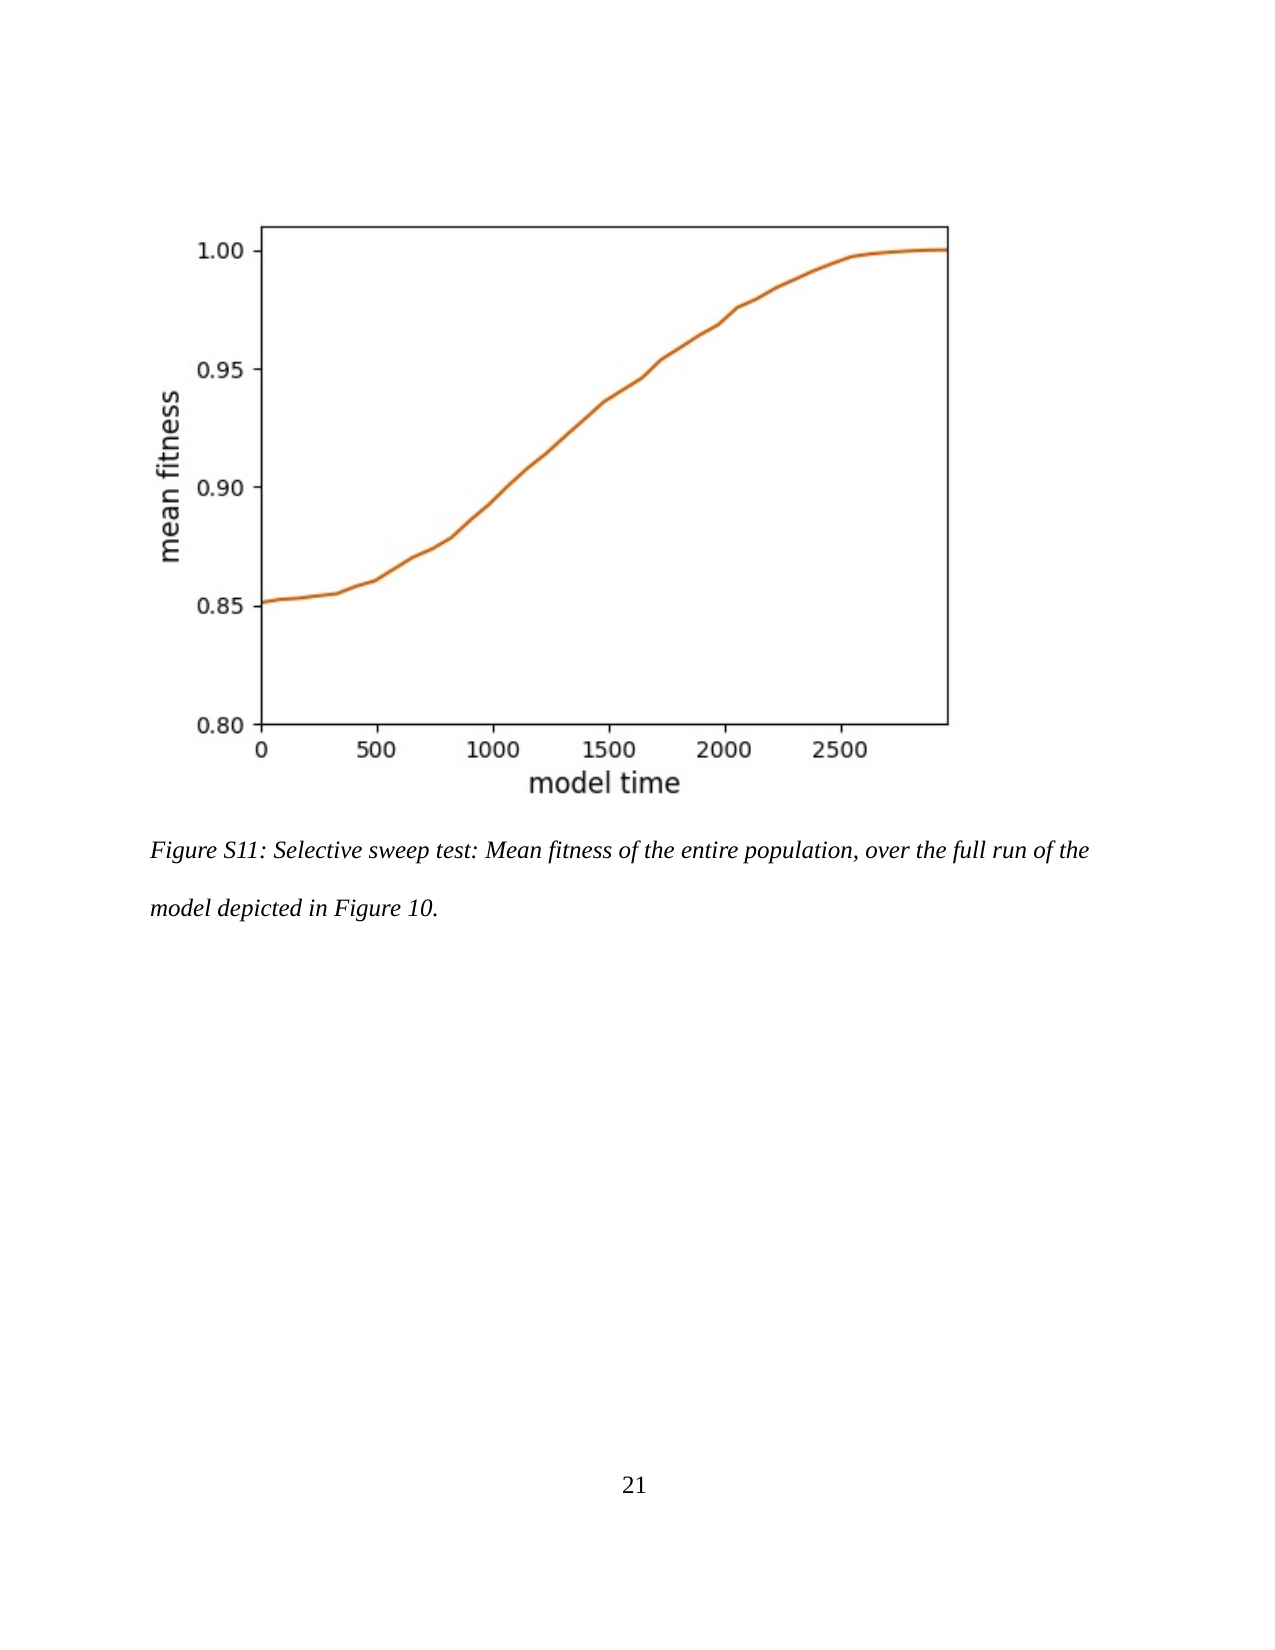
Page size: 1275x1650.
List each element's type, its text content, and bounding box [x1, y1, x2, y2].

picture [150, 150, 1036, 795]
text Figure S11: Selective sweep test: Mean fitness of the entire population, over the full run of the model depicted in Figure 10. [150, 836, 1125, 922]
